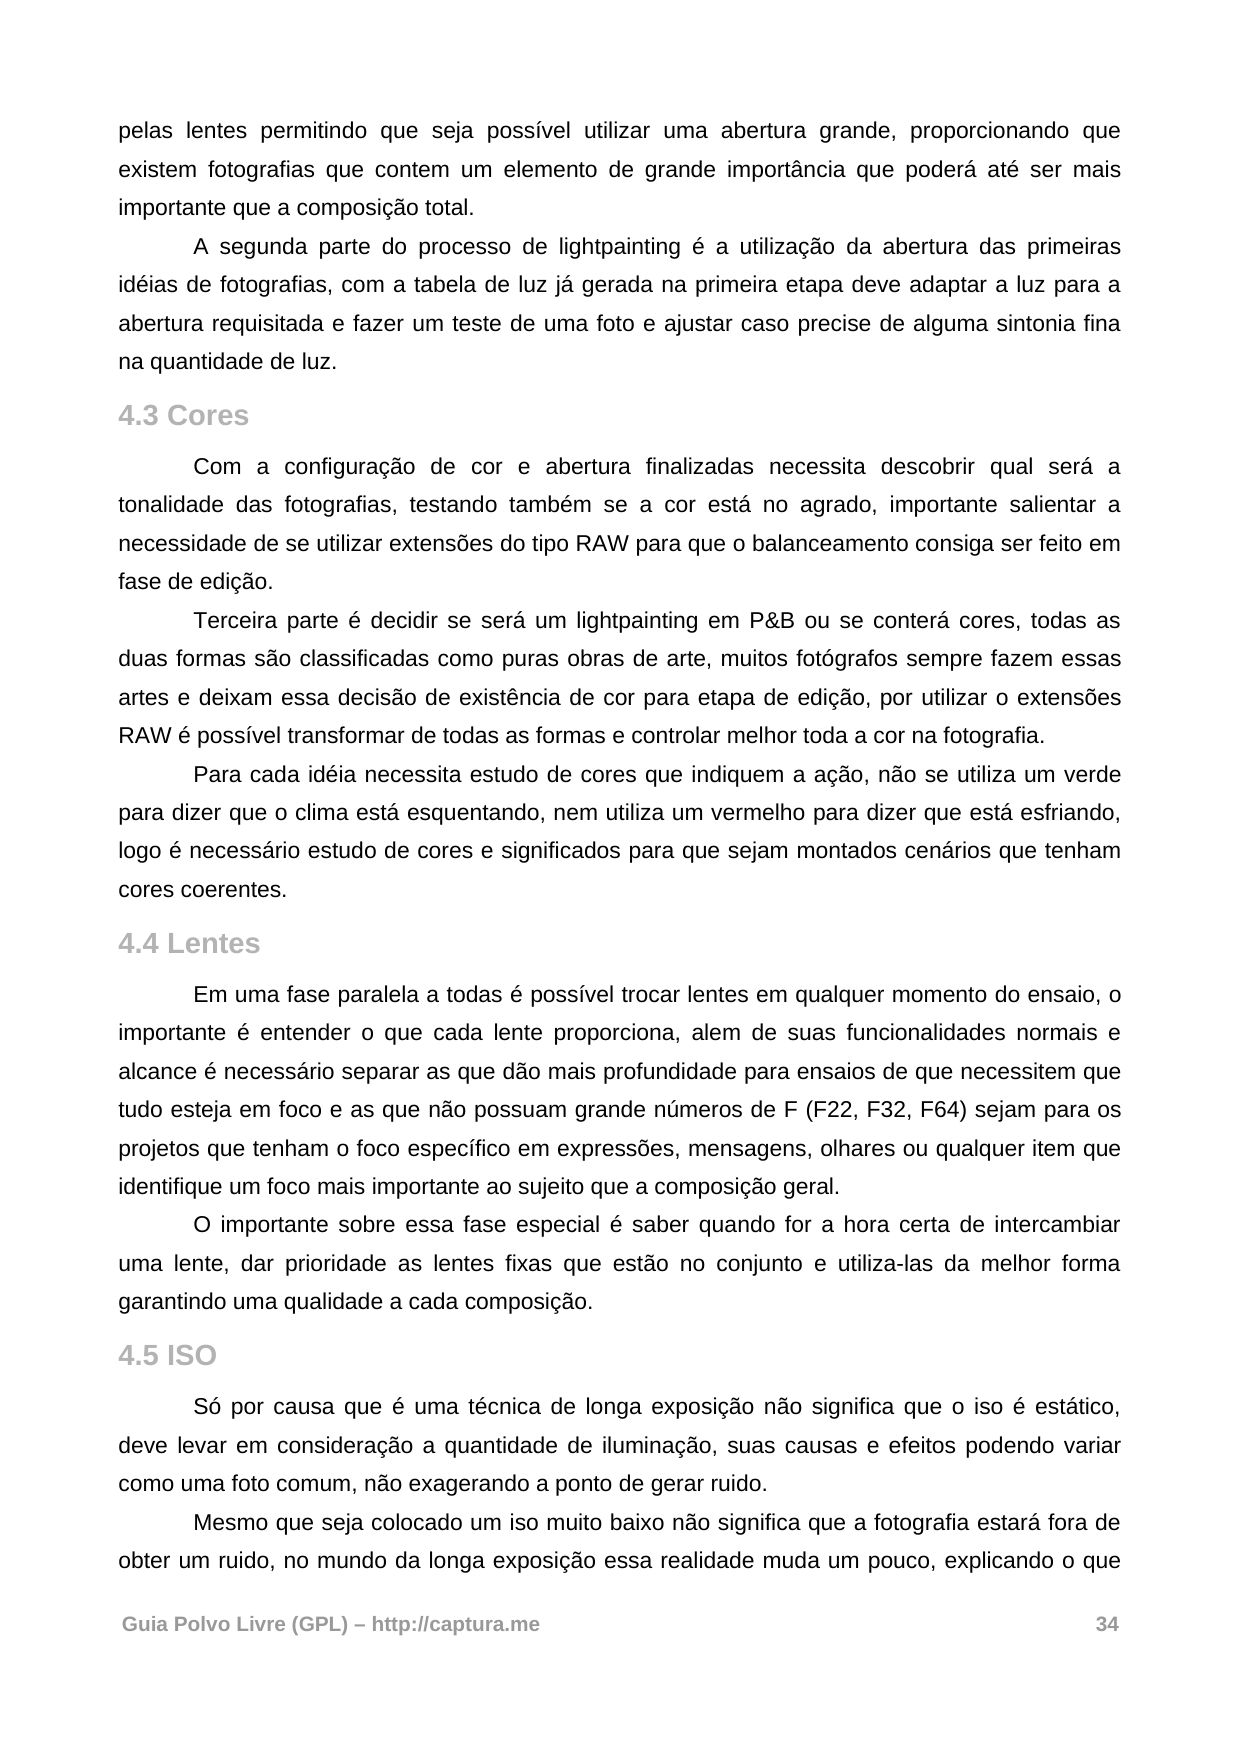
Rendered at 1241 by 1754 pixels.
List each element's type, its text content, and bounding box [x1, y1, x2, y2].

text Mesmo que seja colocado um iso muito baixo não significa que a fotografia estará fora de obter um ruido, no mundo da longa exposição essa realidade muda um pouco, explicando o que [118, 1509, 1122, 1573]
subtitle 4.4 Lentes [118, 927, 1122, 959]
text Terceira parte é decidir se será um lightpainting em P&B ou se conterá cores, todas as duas formas são classificadas como puras obras de arte, muitos fotógrafos sempre fazem essas artes e deixam essa decisão de existência de cor para etapa de edição, por utilizar o extensões RAW é possível transformar de todas as formas e controlar melhor toda a cor na fotografia. [118, 607, 1122, 748]
text A segunda parte do processo de lightpainting é a utilização da abertura das primeiras idéias de fotografias, com a tabela de luz já gerada na primeira etapa deve adaptar a luz para a abertura requisitada e fazer um teste de uma foto e ajustar caso precise de alguma sintonia fina na quantidade de luz. [118, 233, 1122, 374]
text Em uma fase paralela a todas é possível trocar lentes em qualquer momento do ensaio, o importante é entender o que cada lente proporciona, alem de suas funcionalidades normais e alcance é necessário separar as que dão mais profundidade para ensaios de que necessitem que tudo esteja em foco e as que não possuam grande números de F (F22, F32, F64) sejam para os projetos que tenham o foco específico em expressões, mensagens, olhares ou qualquer item que identifique um foco mais importante ao sujeito que a composição geral. [118, 982, 1122, 1199]
text Para cada idéia necessita estudo de cores que indiquem a ação, não se utiliza um verde para dizer que o clima está esquentando, nem utiliza um vermelho para dizer que está esfriando, logo é necessário estudo de cores e significados para que sejam montados cenários que tenham cores coerentes. [118, 761, 1122, 902]
text Com a configuração de cor e abertura finalizadas necessita descobrir qual será a tonalidade das fotografias, testando também se a cor está no agrado, importante salientar a necessidade de se utilizar extensões do tipo RAW para que o balanceamento consiga ser feito em fase de edição. [118, 454, 1122, 595]
text pelas lentes permitindo que seja possível utilizar uma abertura grande, proporcionando que existem fotografias que contem um elemento de grande importância que poderá até ser mais importante que a composição total. [118, 118, 1122, 221]
text O importante sobre essa fase especial é saber quando for a hora certa de intercambiar uma lente, dar prioridade as lentes fixas que estão no conjunto e utiliza-las da melhor forma garantindo uma qualidade a cada composição. [118, 1212, 1122, 1315]
text Só por causa que é uma técnica de longa exposição não significa que o iso é estático, deve levar em consideração a quantidade de iluminação, suas causas e efeitos podendo variar como uma foto comum, não exagerando a ponto de gerar ruido. [118, 1394, 1122, 1497]
subtitle 4.5 ISO [118, 1339, 1122, 1372]
subtitle 4.3 Cores [118, 399, 1122, 432]
